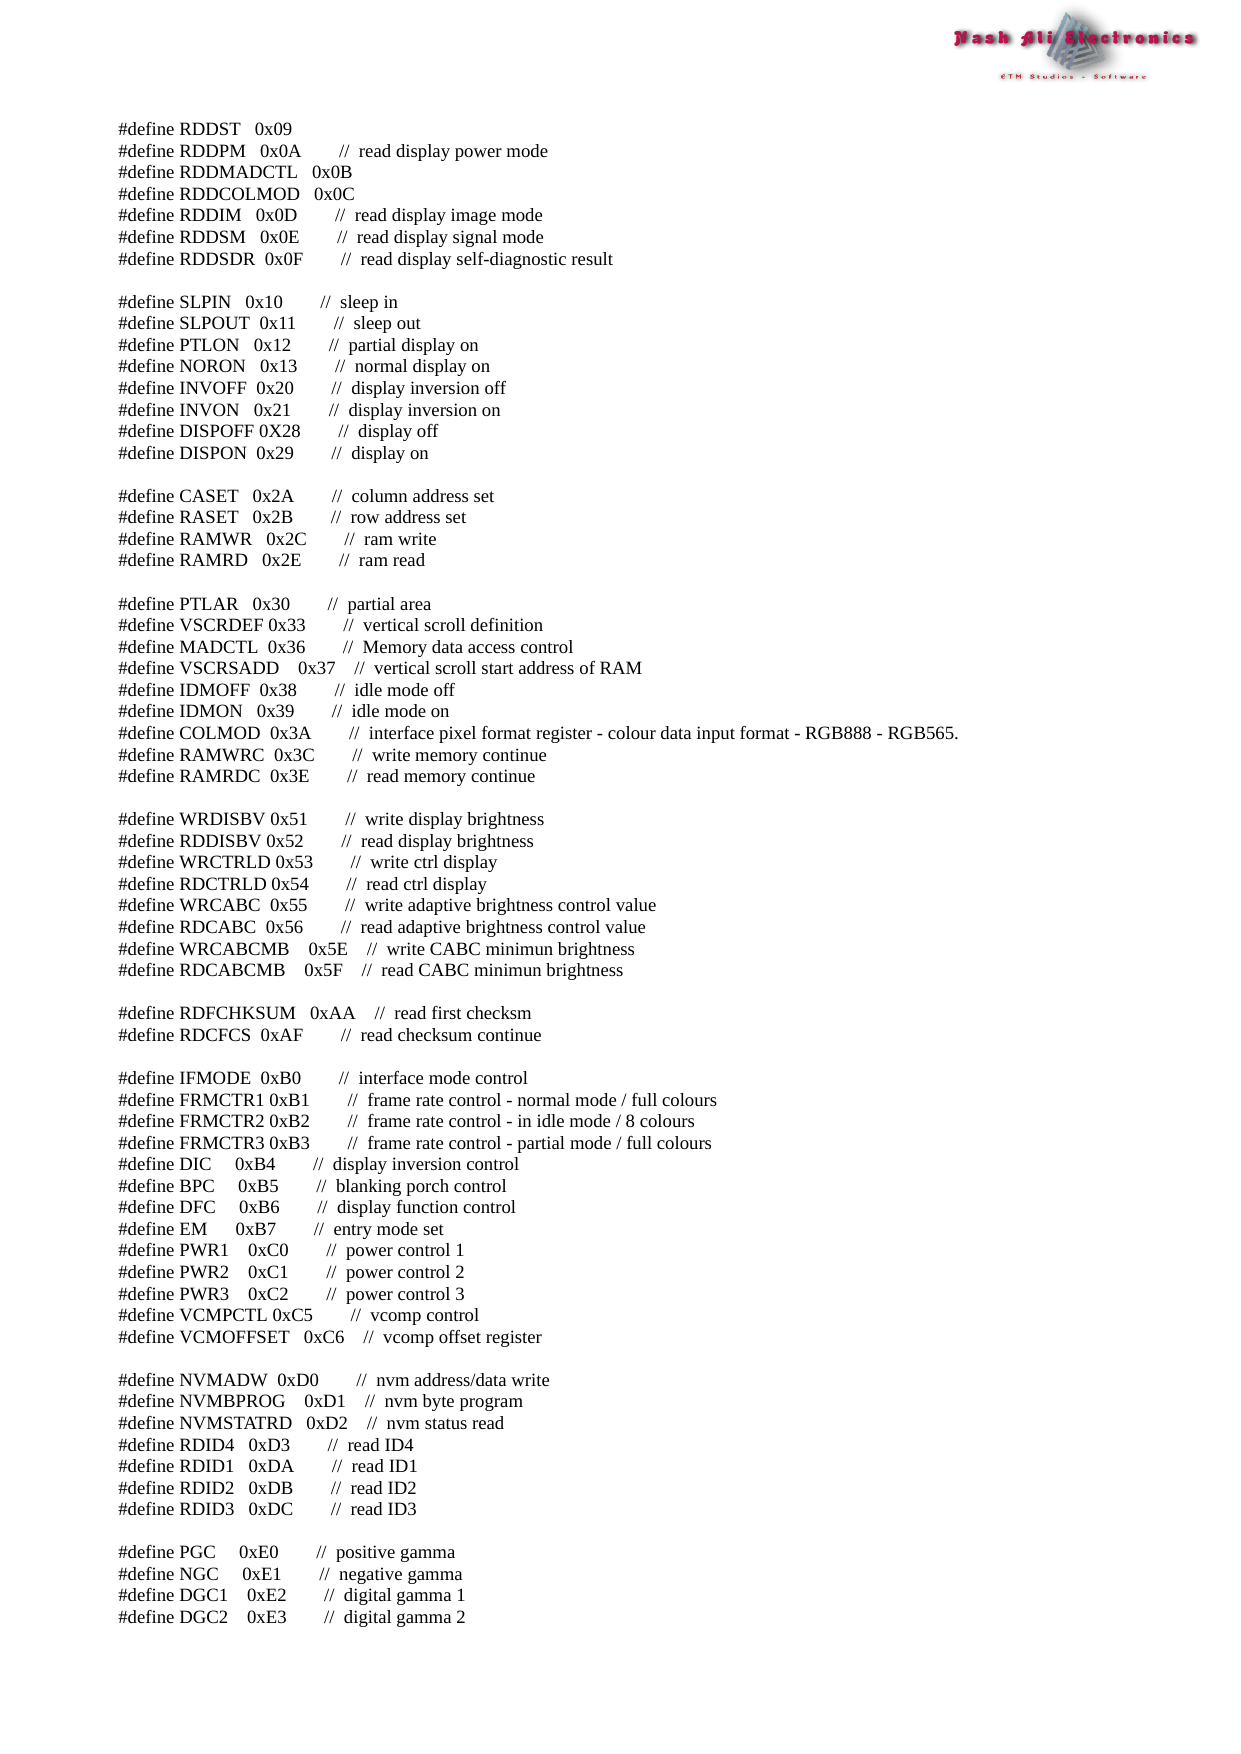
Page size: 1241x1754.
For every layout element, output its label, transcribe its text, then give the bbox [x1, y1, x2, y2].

text #define COLMOD 0x3A // interface pixel format register - colour data input format - RGB888 - RGB565. [118, 722, 1122, 743]
text #define WRCABCMB 0x5E // write CABC minimun brightness [118, 937, 1122, 959]
text #define IDMON 0x39 // idle mode on [118, 700, 1122, 722]
text #define MADCTL 0x36 // Memory data access control [118, 636, 1122, 657]
text #define RDCABC 0x56 // read adaptive brightness control value [118, 916, 1122, 937]
text #define PWR3 0xC2 // power control 3 [118, 1282, 1122, 1304]
text #define RDCABCMB 0x5F // read CABC minimun brightness [118, 959, 1122, 981]
text #define RDDMADCTL 0x0B [118, 161, 1122, 183]
text #define DISPOFF 0X28 // display off [118, 420, 1122, 442]
text #define RDDCOLMOD 0x0C [118, 183, 1122, 204]
text #define INVOFF 0x20 // display inversion off [118, 377, 1122, 398]
text #define RDDPM 0x0A // read display power mode [118, 140, 1122, 161]
text #define BPC 0xB5 // blanking porch control [118, 1175, 1122, 1196]
text #define RDID1 0xDA // read ID1 [118, 1455, 1122, 1477]
text #define RDDSM 0x0E // read display signal mode [118, 226, 1122, 247]
text #define RAMRDC 0x3E // read memory continue [118, 765, 1122, 787]
text #define PGC 0xE0 // positive gamma [118, 1541, 1122, 1563]
text #define DIC 0xB4 // display inversion control [118, 1153, 1122, 1175]
text #define RDID2 0xDB // read ID2 [118, 1477, 1122, 1498]
text #define DGC1 0xE2 // digital gamma 1 [118, 1584, 1122, 1606]
text #define FRMCTR1 0xB1 // frame rate control - normal mode / full colours [118, 1088, 1122, 1110]
text #define WRCABC 0x55 // write adaptive brightness control value [118, 894, 1122, 916]
text #define RDID3 0xDC // read ID3 [118, 1498, 1122, 1520]
text #define VCMOFFSET 0xC6 // vcomp offset register [118, 1326, 1122, 1347]
picture [917, 0, 1240, 89]
text #define EM 0xB7 // entry mode set [118, 1218, 1122, 1239]
text #define RDDIM 0x0D // read display image mode [118, 204, 1122, 226]
text #define VSCRDEF 0x33 // vertical scroll definition [118, 614, 1122, 636]
text #define DFC 0xB6 // display function control [118, 1196, 1122, 1218]
text #define NVMBPROG 0xD1 // nvm byte program [118, 1390, 1122, 1412]
text #define VCMPCTL 0xC5 // vcomp control [118, 1304, 1122, 1326]
text #define NVMSTATRD 0xD2 // nvm status read [118, 1412, 1122, 1433]
text #define PTLON 0x12 // partial display on [118, 334, 1122, 355]
text #define NGC 0xE1 // negative gamma [118, 1563, 1122, 1584]
text #define RDDISBV 0x52 // read display brightness [118, 830, 1122, 851]
text #define WRDISBV 0x51 // write display brightness [118, 808, 1122, 830]
text #define RDID4 0xD3 // read ID4 [118, 1433, 1122, 1455]
text #define IFMODE 0xB0 // interface mode control [118, 1067, 1122, 1088]
text #define SLPIN 0x10 // sleep in [118, 291, 1122, 312]
text #define RASET 0x2B // row address set [118, 506, 1122, 528]
text #define RDCTRLD 0x54 // read ctrl display [118, 873, 1122, 894]
text #define INVON 0x21 // display inversion on [118, 398, 1122, 420]
text #define PWR1 0xC0 // power control 1 [118, 1239, 1122, 1261]
text #define RDDSDR 0x0F // read display self-diagnostic result [118, 247, 1122, 269]
text #define VSCRSADD 0x37 // vertical scroll start address of RAM [118, 657, 1122, 679]
text #define FRMCTR2 0xB2 // frame rate control - in idle mode / 8 colours [118, 1110, 1122, 1132]
text #define WRCTRLD 0x53 // write ctrl display [118, 851, 1122, 873]
text #define NORON 0x13 // normal display on [118, 355, 1122, 377]
text #define RAMRD 0x2E // ram read [118, 549, 1122, 571]
text #define FRMCTR3 0xB3 // frame rate control - partial mode / full colours [118, 1132, 1122, 1153]
text #define RDDST 0x09 [118, 118, 1122, 140]
text #define PWR2 0xC1 // power control 2 [118, 1261, 1122, 1282]
text #define IDMOFF 0x38 // idle mode off [118, 679, 1122, 700]
text #define PTLAR 0x30 // partial area [118, 592, 1122, 614]
text #define RAMWRC 0x3C // write memory continue [118, 743, 1122, 765]
text #define SLPOUT 0x11 // sleep out [118, 312, 1122, 334]
text #define RDFCHKSUM 0xAA // read first checksm [118, 1002, 1122, 1024]
text #define NVMADW 0xD0 // nvm address/data write [118, 1369, 1122, 1390]
text #define RDCFCS 0xAF // read checksum continue [118, 1024, 1122, 1045]
text #define DGC2 0xE3 // digital gamma 2 [118, 1606, 1122, 1627]
text #define RAMWR 0x2C // ram write [118, 528, 1122, 549]
text #define CASET 0x2A // column address set [118, 485, 1122, 506]
text #define DISPON 0x29 // display on [118, 442, 1122, 463]
